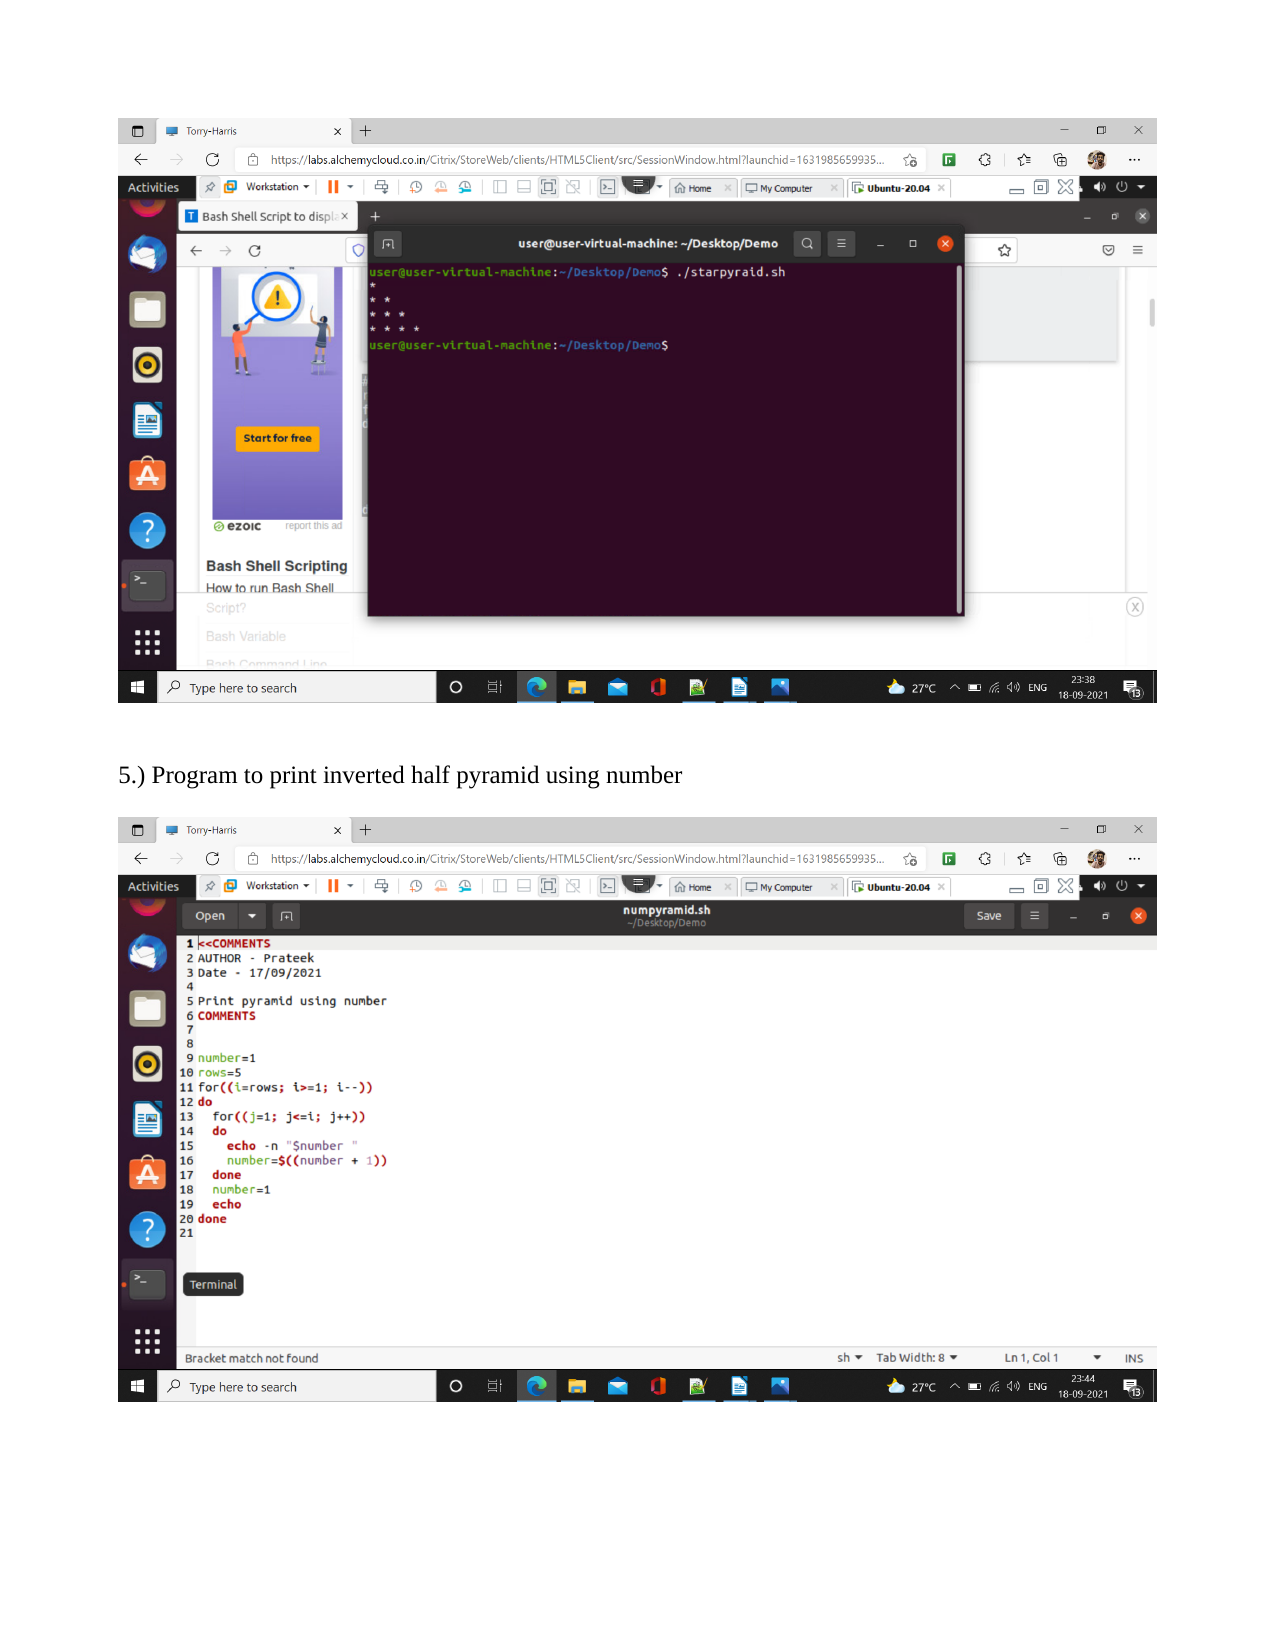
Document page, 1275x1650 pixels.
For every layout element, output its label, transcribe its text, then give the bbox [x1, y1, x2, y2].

text 5.) Program to print inverted half pyramid using number [118, 760, 1157, 789]
picture [118, 118, 1157, 703]
picture [118, 817, 1157, 1402]
